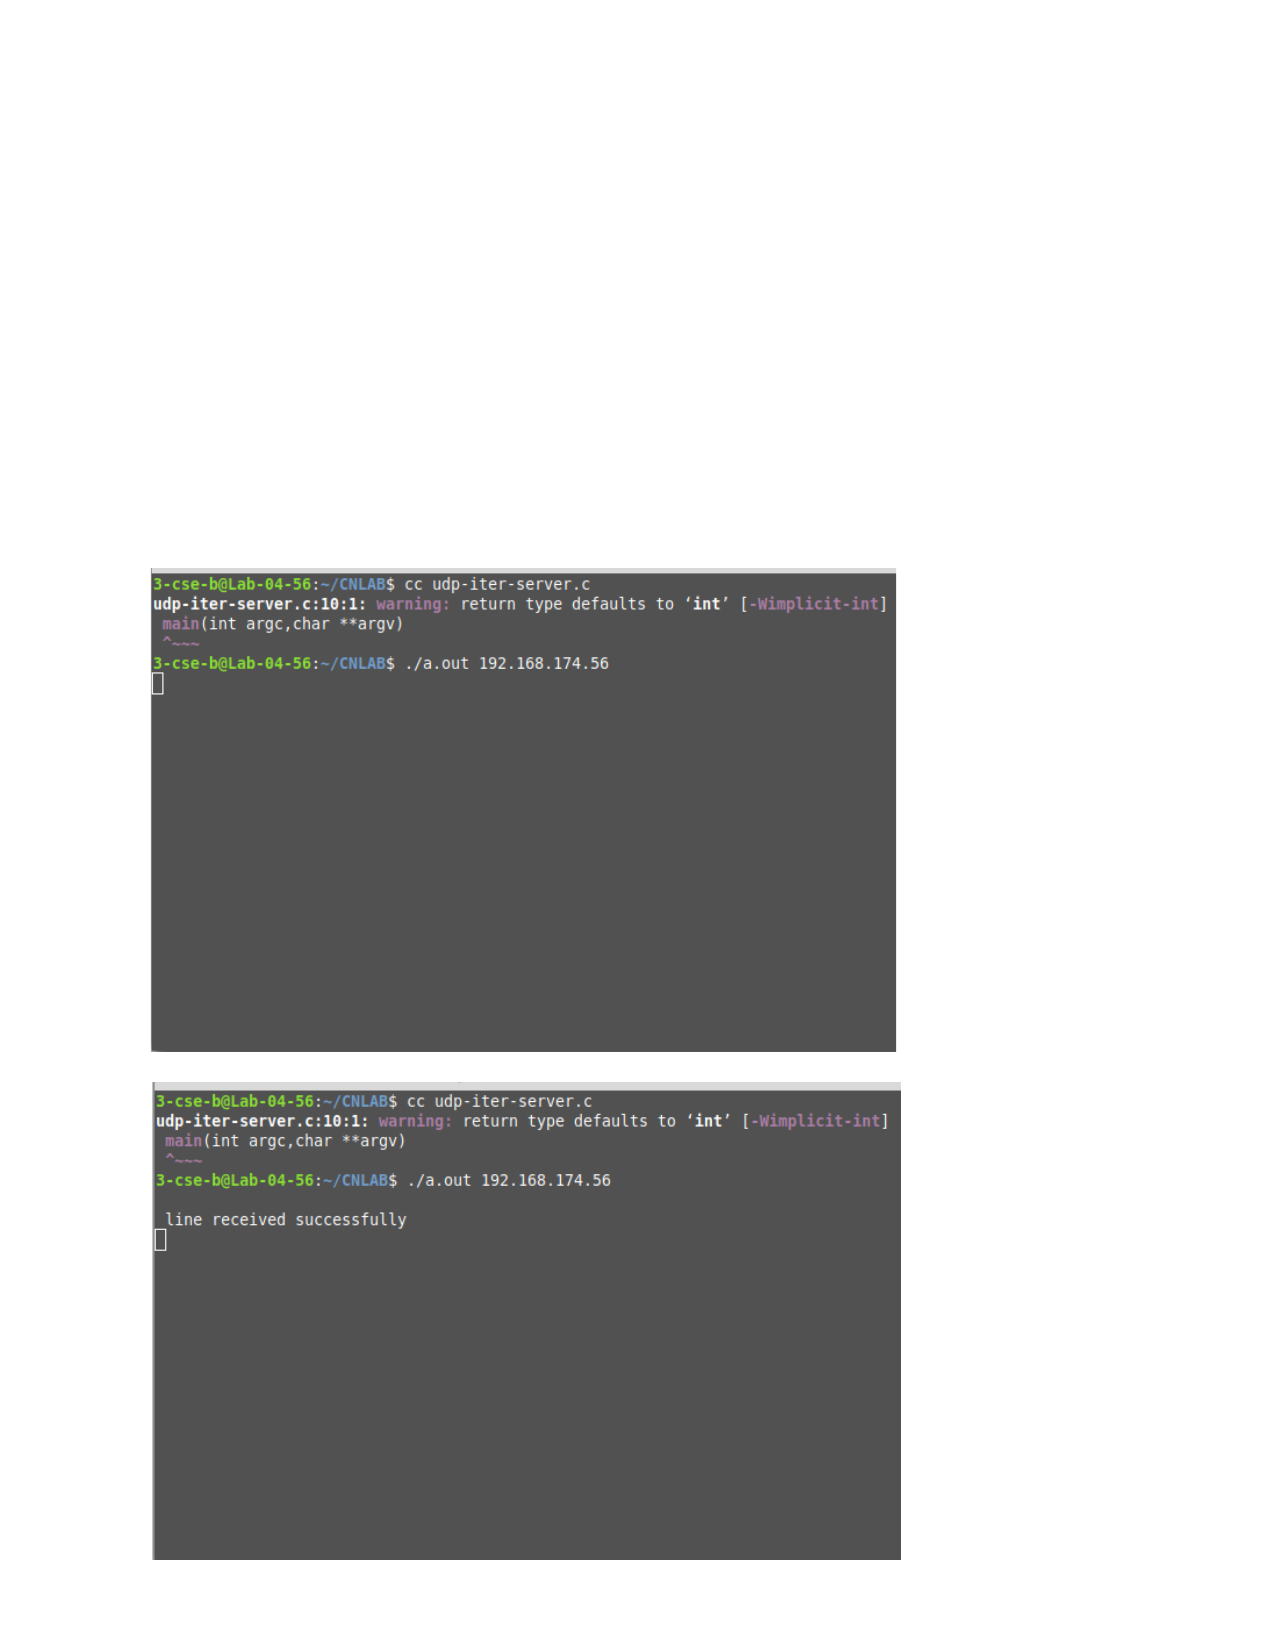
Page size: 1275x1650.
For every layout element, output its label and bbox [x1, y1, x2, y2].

picture [152, 1082, 901, 1560]
picture [150, 568, 897, 1052]
